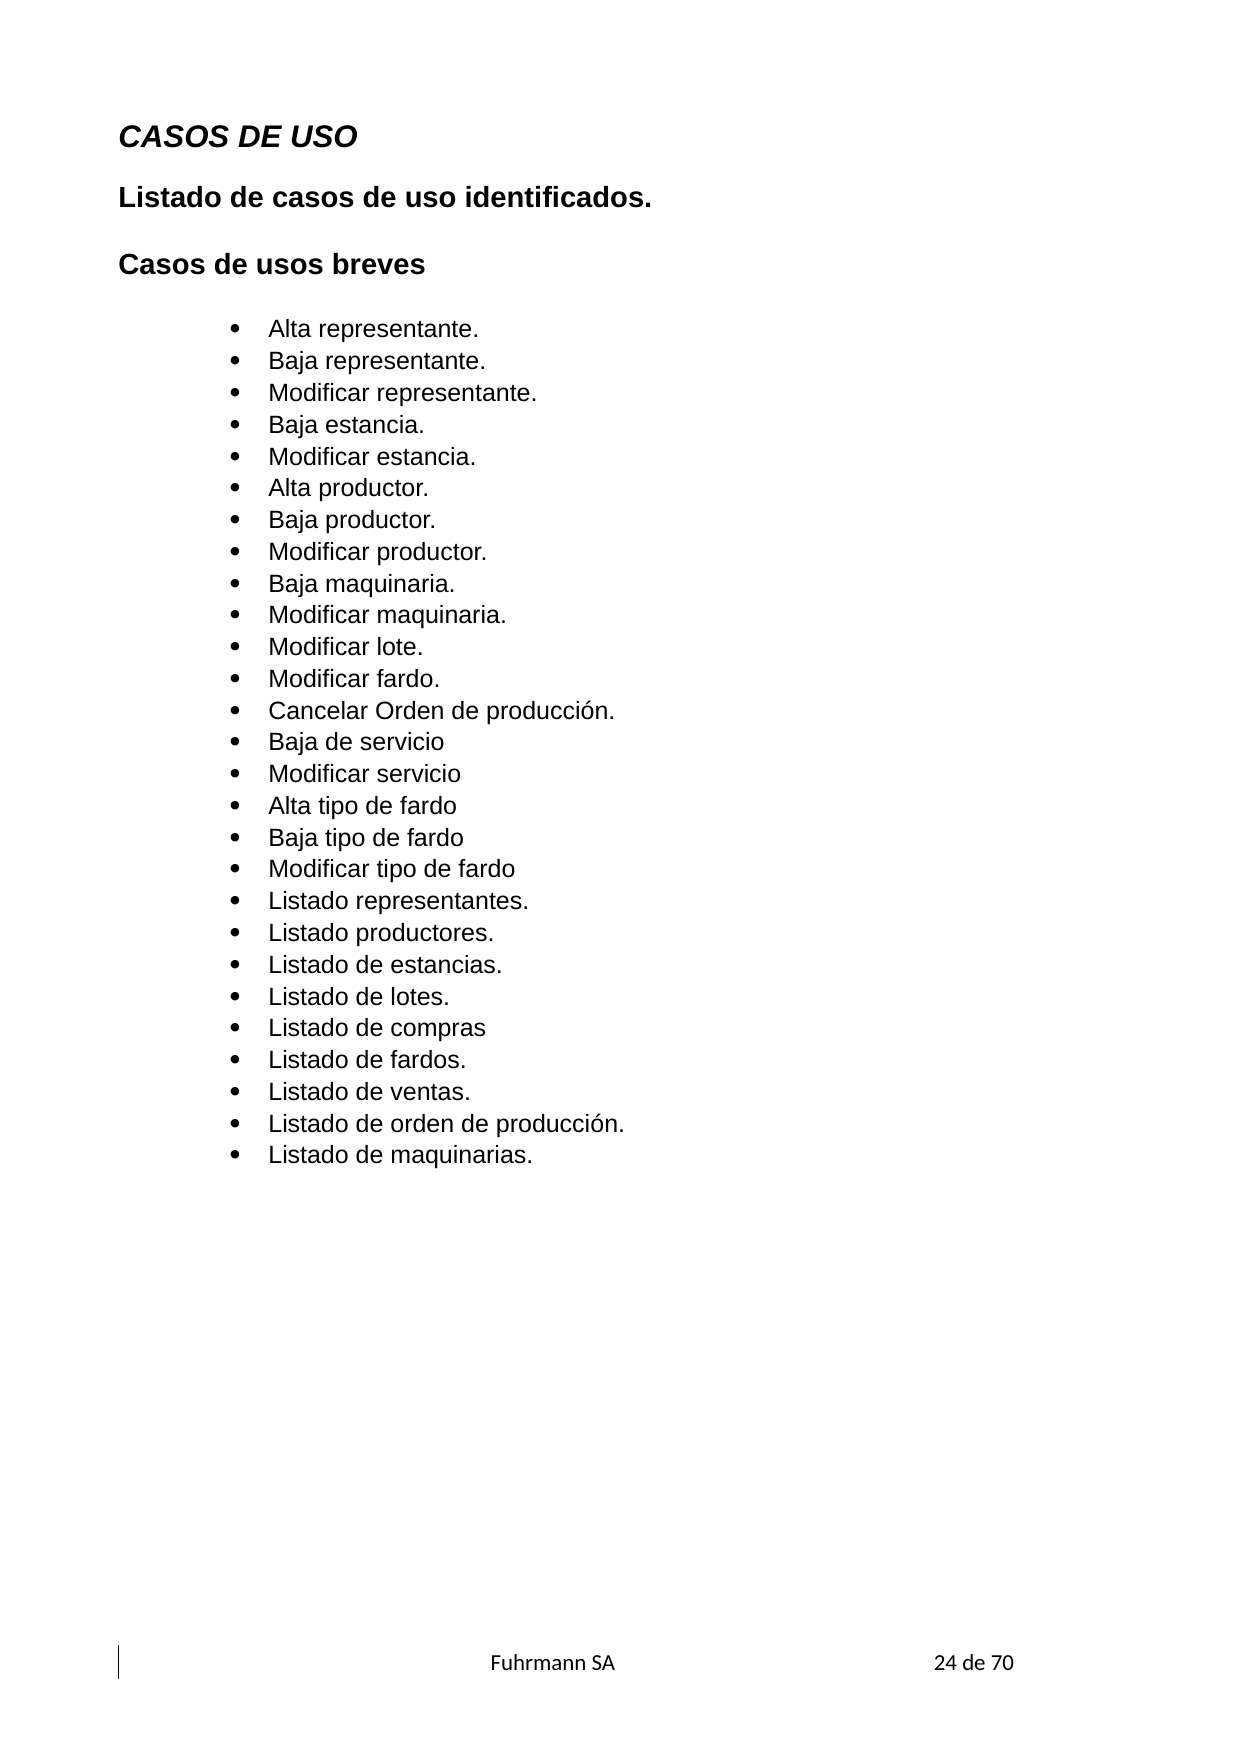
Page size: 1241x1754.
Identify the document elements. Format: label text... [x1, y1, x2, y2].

text CASOS DE USO [118, 118, 1122, 154]
list Baja estancia. [231, 410, 1122, 438]
list Listado productores. [231, 918, 1122, 947]
list Alta tipo de fardo [231, 791, 1122, 820]
list Modificar productor. [231, 537, 1122, 566]
list Baja de servicio [231, 727, 1122, 756]
list Cancelar Orden de producción. [231, 696, 1122, 724]
list Baja representante. [231, 346, 1122, 375]
list Listado de maquinarias. [231, 1140, 1122, 1169]
list Baja maquinaria. [231, 568, 1122, 597]
list Baja tipo de fardo [231, 823, 1122, 852]
list Modificar servicio [231, 759, 1122, 788]
text Casos de usos breves [118, 247, 1122, 281]
list Modificar lote. [231, 632, 1122, 661]
list Listado de lotes. [231, 982, 1122, 1010]
list Baja productor. [231, 505, 1122, 534]
list Modificar tipo de fardo [231, 854, 1122, 883]
list Listado de compras [231, 1013, 1122, 1042]
list Alta representante. [231, 314, 1122, 343]
list Listado de ventas. [231, 1077, 1122, 1106]
text Listado de casos de uso identificados. [118, 180, 1122, 214]
list Alta productor. [231, 473, 1122, 502]
list Modificar estancia. [231, 441, 1122, 470]
list Modificar maquinaria. [231, 600, 1122, 629]
list Listado de estancias. [231, 950, 1122, 979]
list Listado representantes. [231, 886, 1122, 915]
list Listado de fardos. [231, 1045, 1122, 1074]
list Listado de orden de producción. [231, 1109, 1122, 1137]
list Modificar fardo. [231, 664, 1122, 693]
list Modificar representante. [231, 378, 1122, 407]
